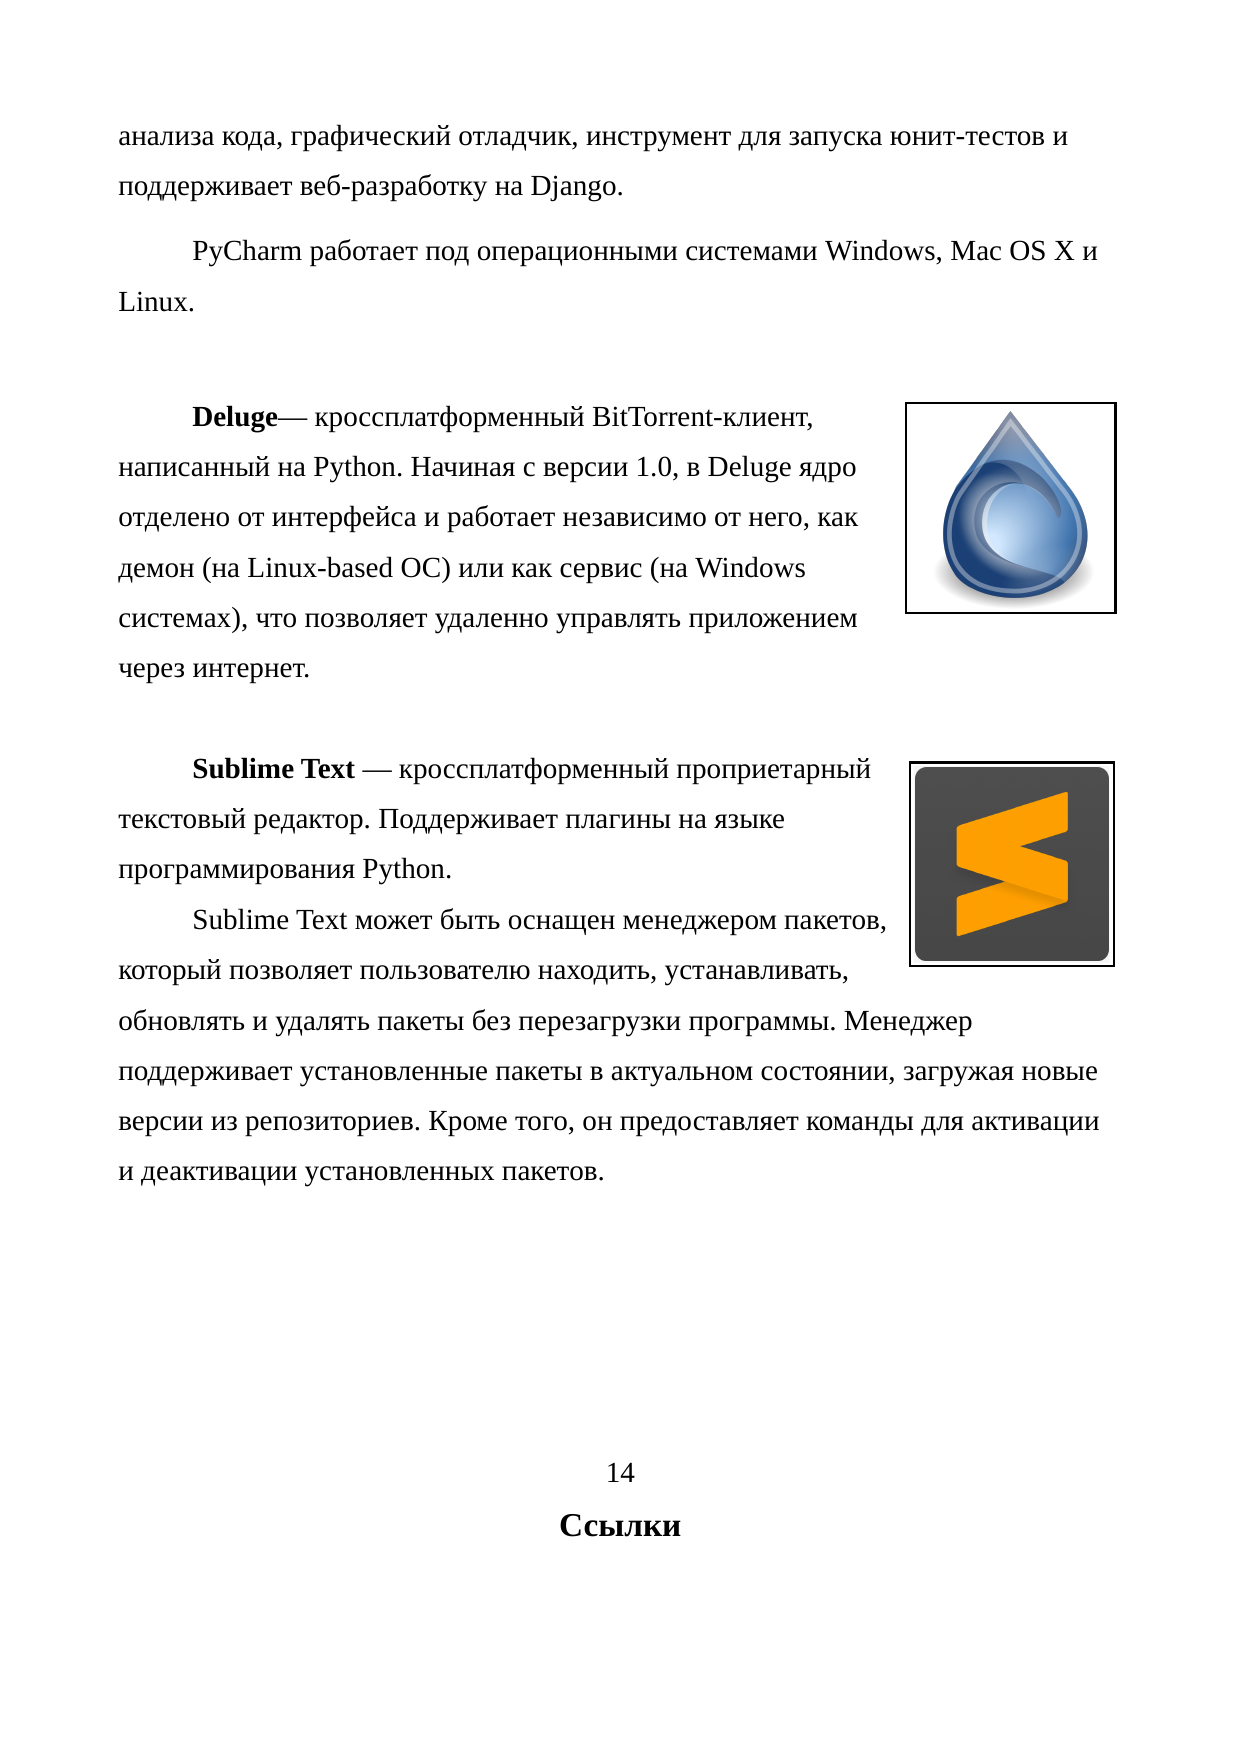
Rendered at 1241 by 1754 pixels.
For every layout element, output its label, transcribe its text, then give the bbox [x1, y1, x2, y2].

text PyCharm работает под операционными системами Windows, Mac OS X и Linux. [118, 233, 1122, 317]
picture [909, 407, 1112, 610]
text анализа кода, графический отладчик, инструмент для запуска юнит-тестов и поддерживает веб-разработку на Django. [118, 118, 1122, 202]
text Sublime Text — кроссплатформенный проприетарный текстовый редактор. Поддерживает плагины на языке программирования Python. [118, 751, 1122, 885]
text 14 [118, 1455, 1122, 1489]
picture [913, 766, 1110, 963]
text Ссылки [118, 1506, 1122, 1544]
text Deluge— кроссплатформенный BitTorrent-клиент, написанный на Python. Начиная с версии 1.0, в Deluge ядро отделено от интерфейса и работает независимо от него, как демон (на Linux-based ОС) или как сервис (на Windows системах), что позволяет удаленно управлять приложением через интернет. [118, 399, 1122, 684]
text [911, 764, 1113, 965]
text Sublime Text может быть оснащен менеджером пакетов, который позволяет пользователю находить, устанавливать, обновлять и удалять пакеты без перезагрузки программы. Менеджер поддерживает установленные пакеты в актуальном состоянии, загружая новые версии из репозиториев. Кроме того, он предоставляет команды для активации и деактивации установленных пакетов. [118, 902, 1122, 1187]
